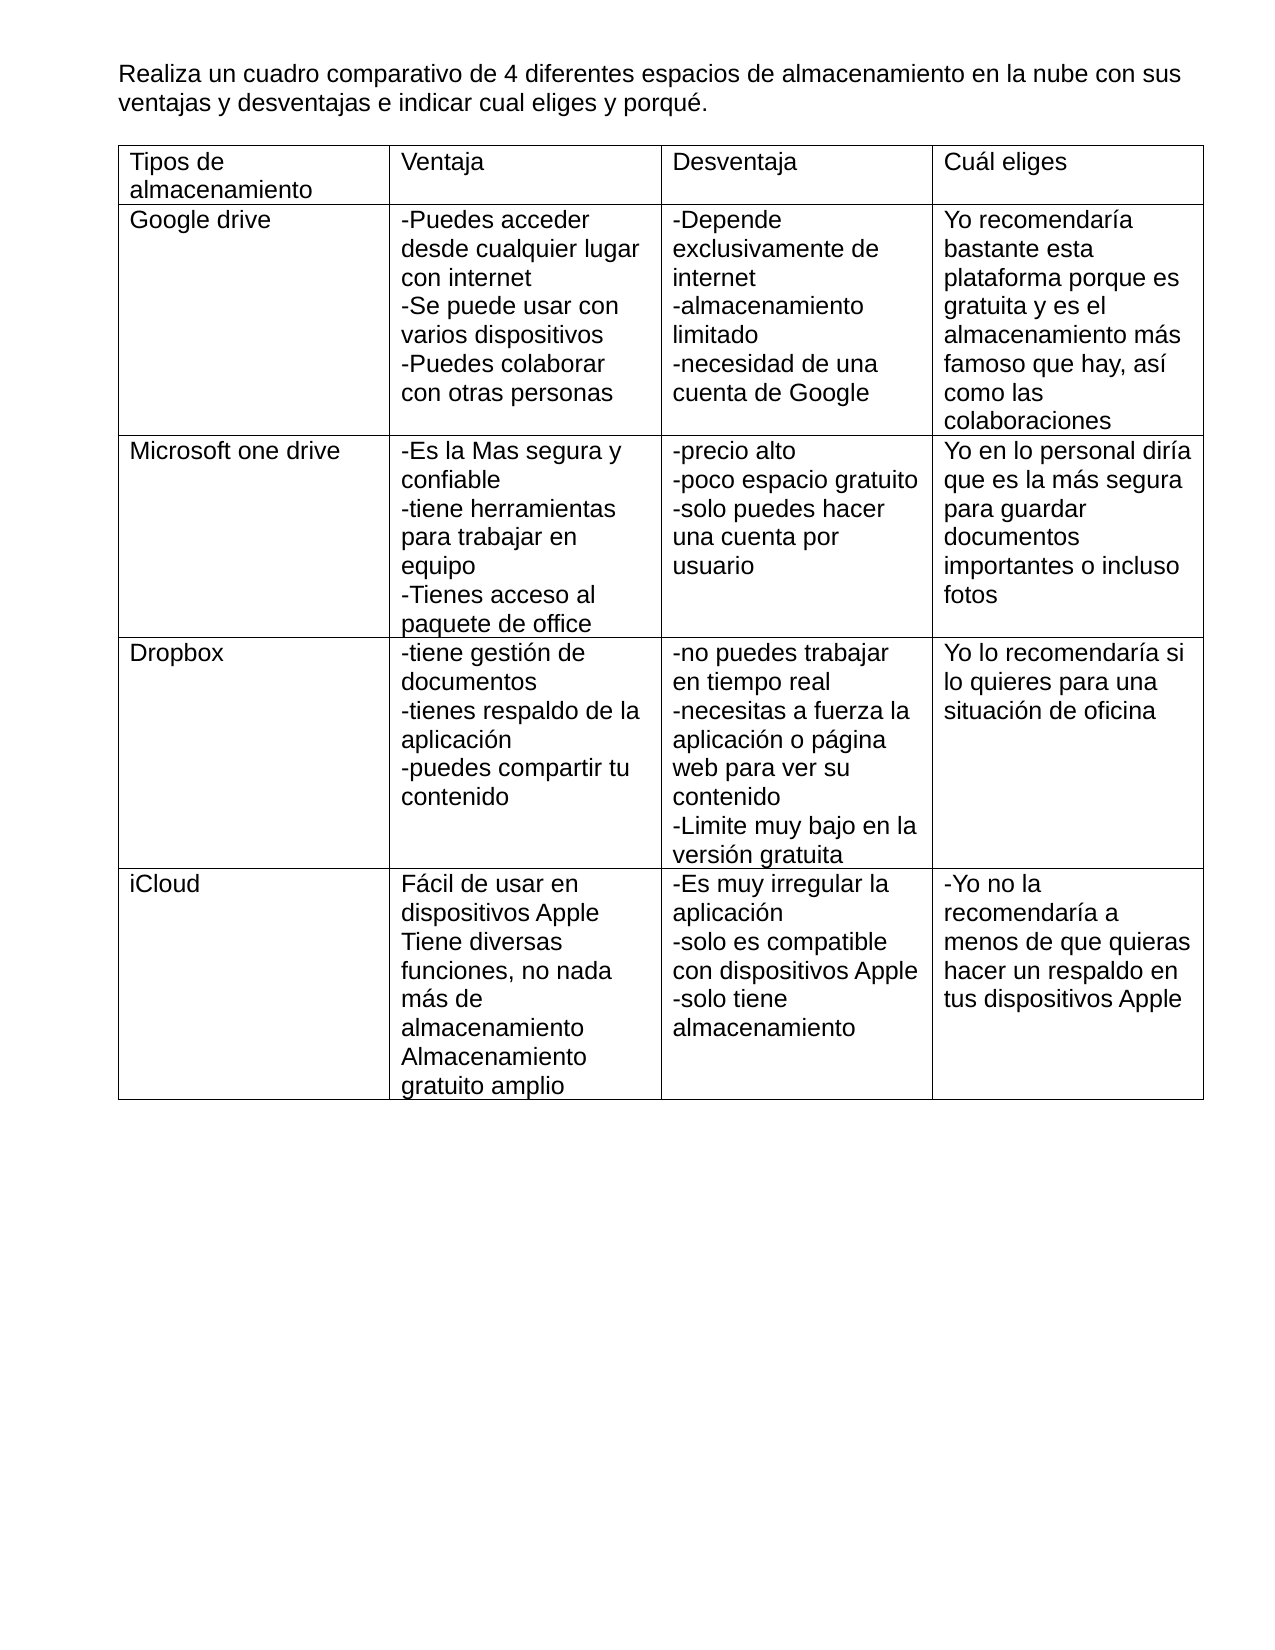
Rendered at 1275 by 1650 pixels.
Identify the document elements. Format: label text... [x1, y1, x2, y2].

table_cell Microsoft one drive [119, 436, 389, 637]
table_header Cuál eliges [933, 146, 1203, 204]
table_cell -Yo no la recomendaría a menos de que quieras hacer un respaldo en tus dispositivos Apple [933, 869, 1203, 1099]
table_cell Yo recomendaría bastante esta plataforma porque es gratuita y es el almacenamiento más famoso que hay, así como las colaboraciones [933, 205, 1203, 435]
table_cell -precio alto -poco espacio gratuito -solo puedes hacer una cuenta por usuario [662, 436, 932, 637]
table_header Ventaja [390, 146, 661, 204]
text Realiza un cuadro comparativo de 4 diferentes espacios de almacenamiento en la nube con sus ventajas y desventajas e indicar cual eliges y porqué. [118, 59, 1205, 117]
table_header Tipos de almacenamiento [119, 146, 389, 204]
table_cell Yo en lo personal diría que es la más segura para guardar documentos importantes o incluso fotos [933, 436, 1203, 637]
table_cell Yo lo recomendaría si lo quieres para una situación de oficina [933, 638, 1203, 868]
table_cell iCloud [119, 869, 389, 1099]
table_cell Google drive [119, 205, 389, 435]
table_cell -Depende exclusivamente de internet -almacenamiento limitado -necesidad de una cuenta de Google [662, 205, 932, 435]
table_cell -Es la Mas segura y confiable -tiene herramientas para trabajar en equipo -Tienes acceso al paquete de office [390, 436, 661, 637]
table_cell Dropbox [119, 638, 389, 868]
table_cell -tiene gestión de documentos -tienes respaldo de la aplicación -puedes compartir tu contenido [390, 638, 661, 868]
table_cell -no puedes trabajar en tiempo real -necesitas a fuerza la aplicación o página web para ver su contenido -Limite muy bajo en la versión gratuita [662, 638, 932, 868]
table_cell Fácil de usar en dispositivos Apple Tiene diversas funciones, no nada más de almacenamiento Almacenamiento gratuito amplio [390, 869, 661, 1099]
table_header Desventaja [662, 146, 932, 204]
table_cell -Puedes acceder desde cualquier lugar con internet -Se puede usar con varios dispositivos -Puedes colaborar con otras personas [390, 205, 661, 435]
table_cell -Es muy irregular la aplicación -solo es compatible con dispositivos Apple -solo tiene almacenamiento [662, 869, 932, 1099]
